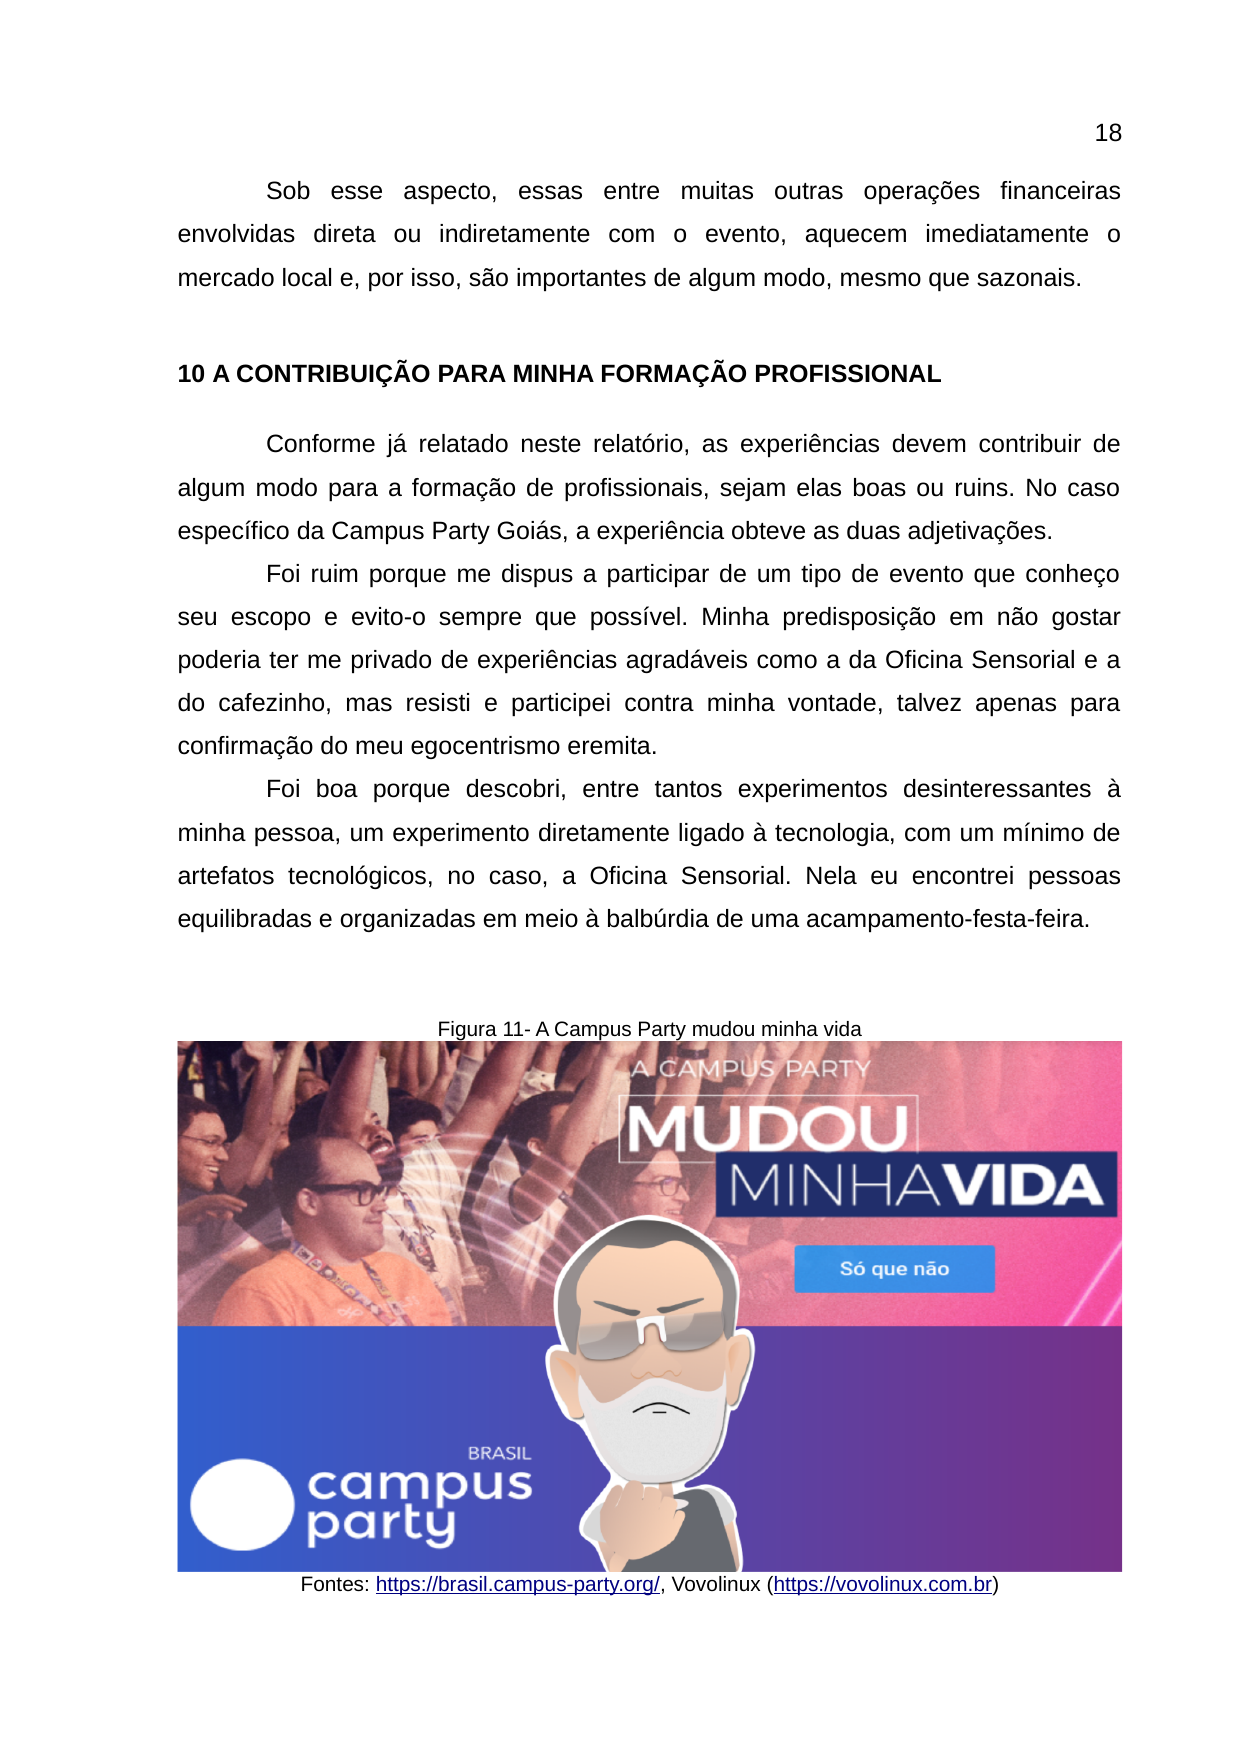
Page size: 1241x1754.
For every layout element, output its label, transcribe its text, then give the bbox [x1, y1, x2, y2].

text Fontes: https://brasil.campus-party.org/, Vovolinux (https://vovolinux.com.br) [177, 1572, 1122, 1596]
text Figura 11- A Campus Party mudou minha vida [177, 1017, 1122, 1041]
picture [177, 1041, 1123, 1572]
subtitle A CONTRIBUIÇÃO PARA MINHA FORMAÇÃO PROFISSIONAL [177, 359, 1122, 388]
text [177, 1004, 1122, 1017]
text Sob esse aspecto, essas entre muitas outras operações financeiras envolvidas direta ou indiretamente com o evento, aquecem imediatamente o mercado local e, por isso, são importantes de algum modo, mesmo que sazonais. [177, 176, 1122, 291]
text Foi boa porque descobri, entre tantos experimentos desinteressantes à minha pessoa, um experimento diretamente ligado à tecnologia, com um mínimo de artefatos tecnológicos, no caso, a Oficina Sensorial. Nela eu encontrei pessoas equilibradas e organizadas em meio à balbúrdia de uma acampamento-festa-feira. [177, 774, 1122, 933]
text Foi ruim porque me dispus a participar de um tipo de evento que conheço seu escopo e evito-o sempre que possível. Minha predisposição em não gostar poderia ter me privado de experiências agradáveis como a da Oficina Sensorial e a do cafezinho, mas resisti e participei contra minha vontade, talvez apenas para confirmação do meu egocentrismo eremita. [177, 559, 1122, 760]
text Conforme já relatado neste relatório, as experiências devem contribuir de algum modo para a formação de profissionais, sejam elas boas ou ruins. No caso específico da Campus Party Goiás, a experiência obteve as duas adjetivações. [177, 429, 1122, 544]
